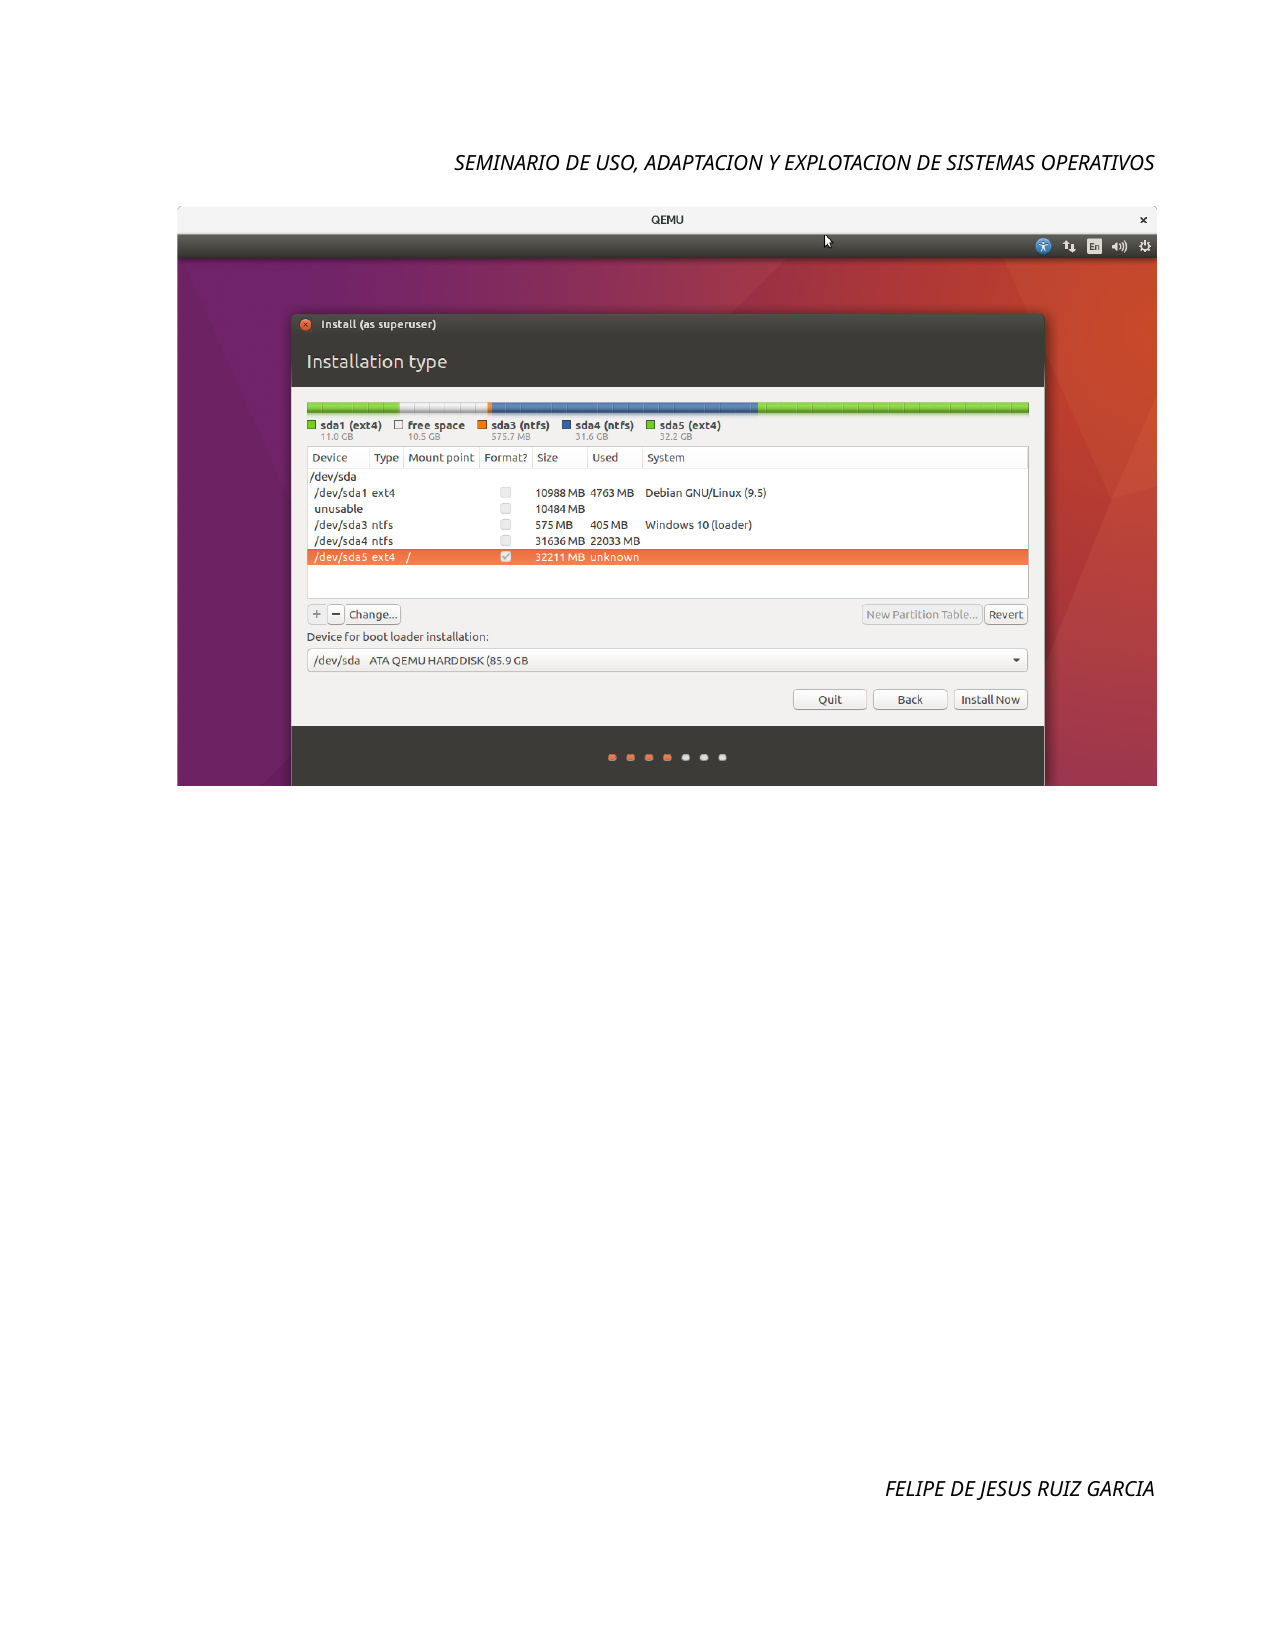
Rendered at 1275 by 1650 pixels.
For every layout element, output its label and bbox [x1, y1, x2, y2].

picture [177, 206, 1157, 786]
